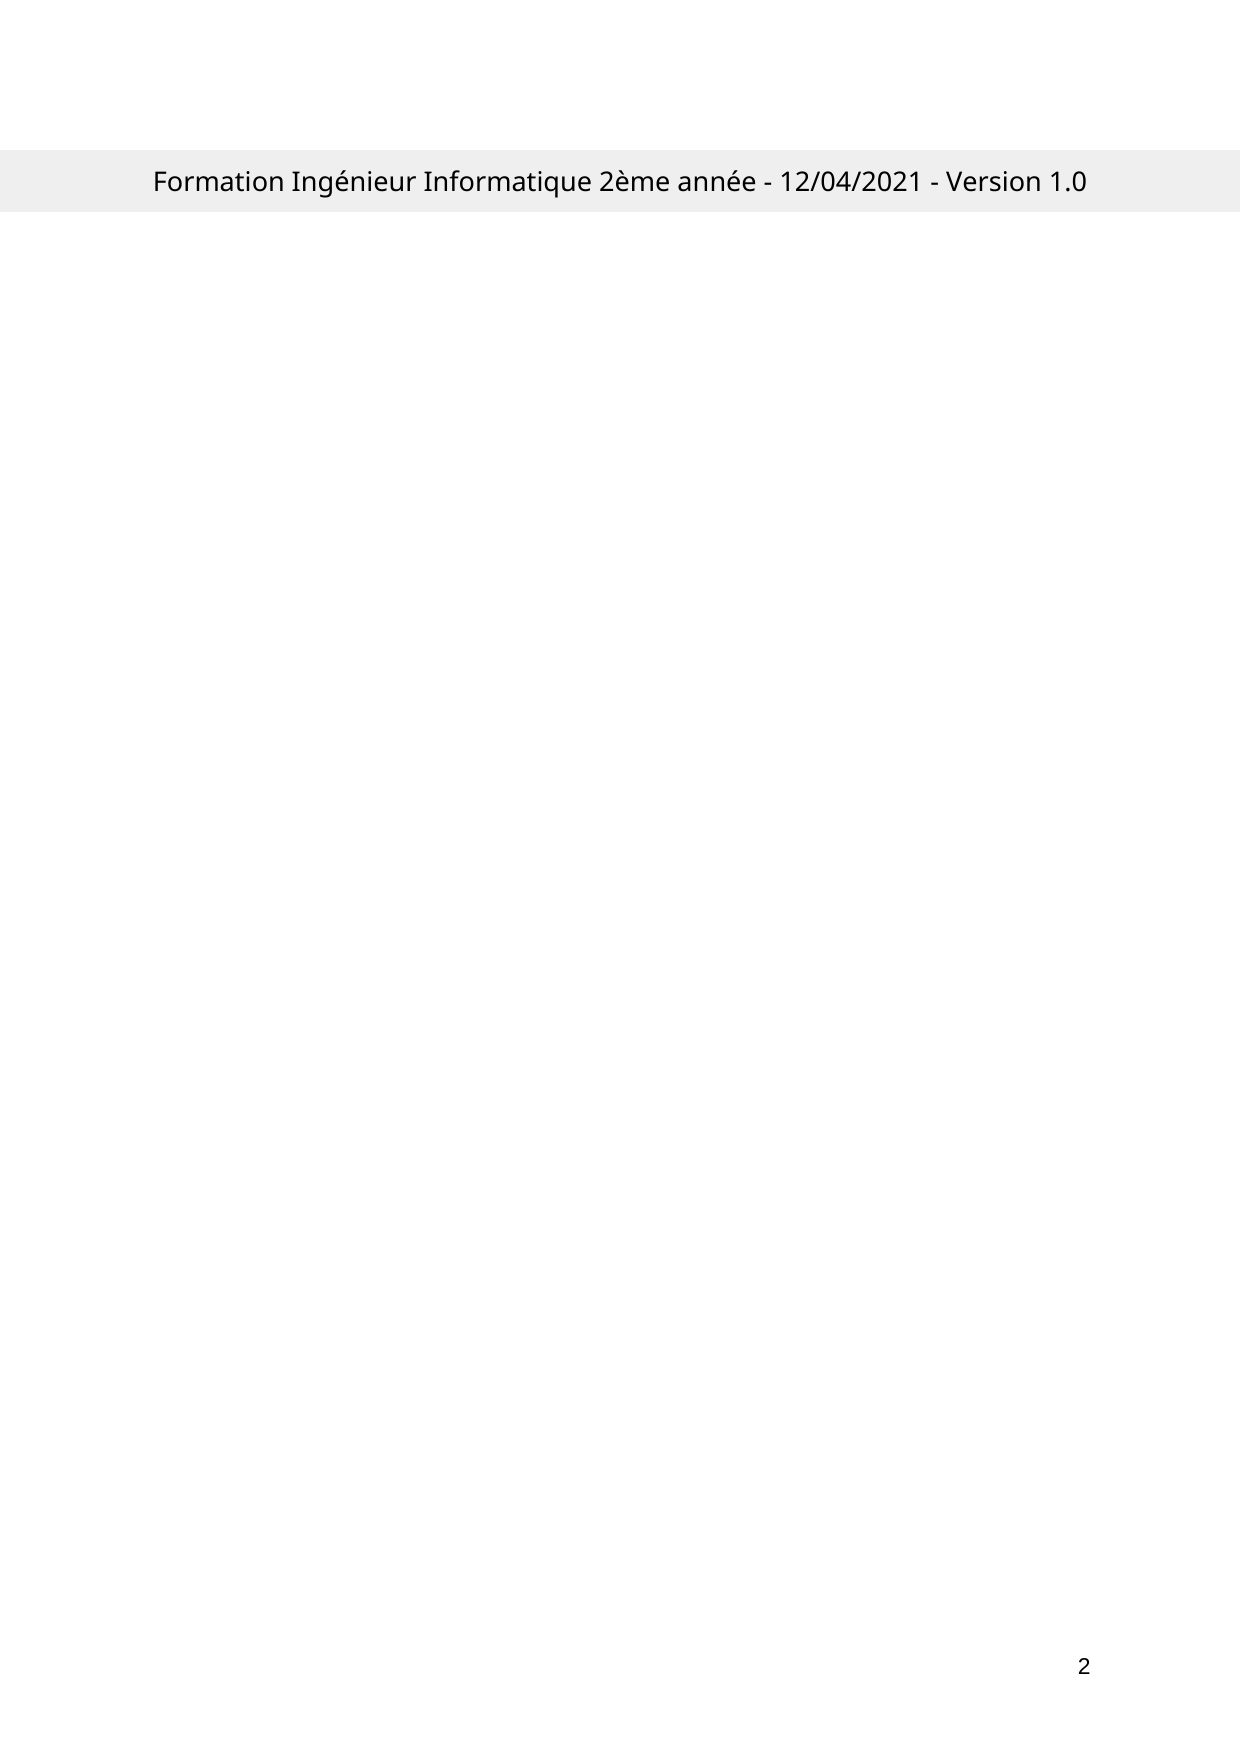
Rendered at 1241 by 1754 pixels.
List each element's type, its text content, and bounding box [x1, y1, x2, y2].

table_header Formation Ingénieur Informatique 2ème année - 12/04/2021 - Version 1.0 [3, 152, 1238, 210]
